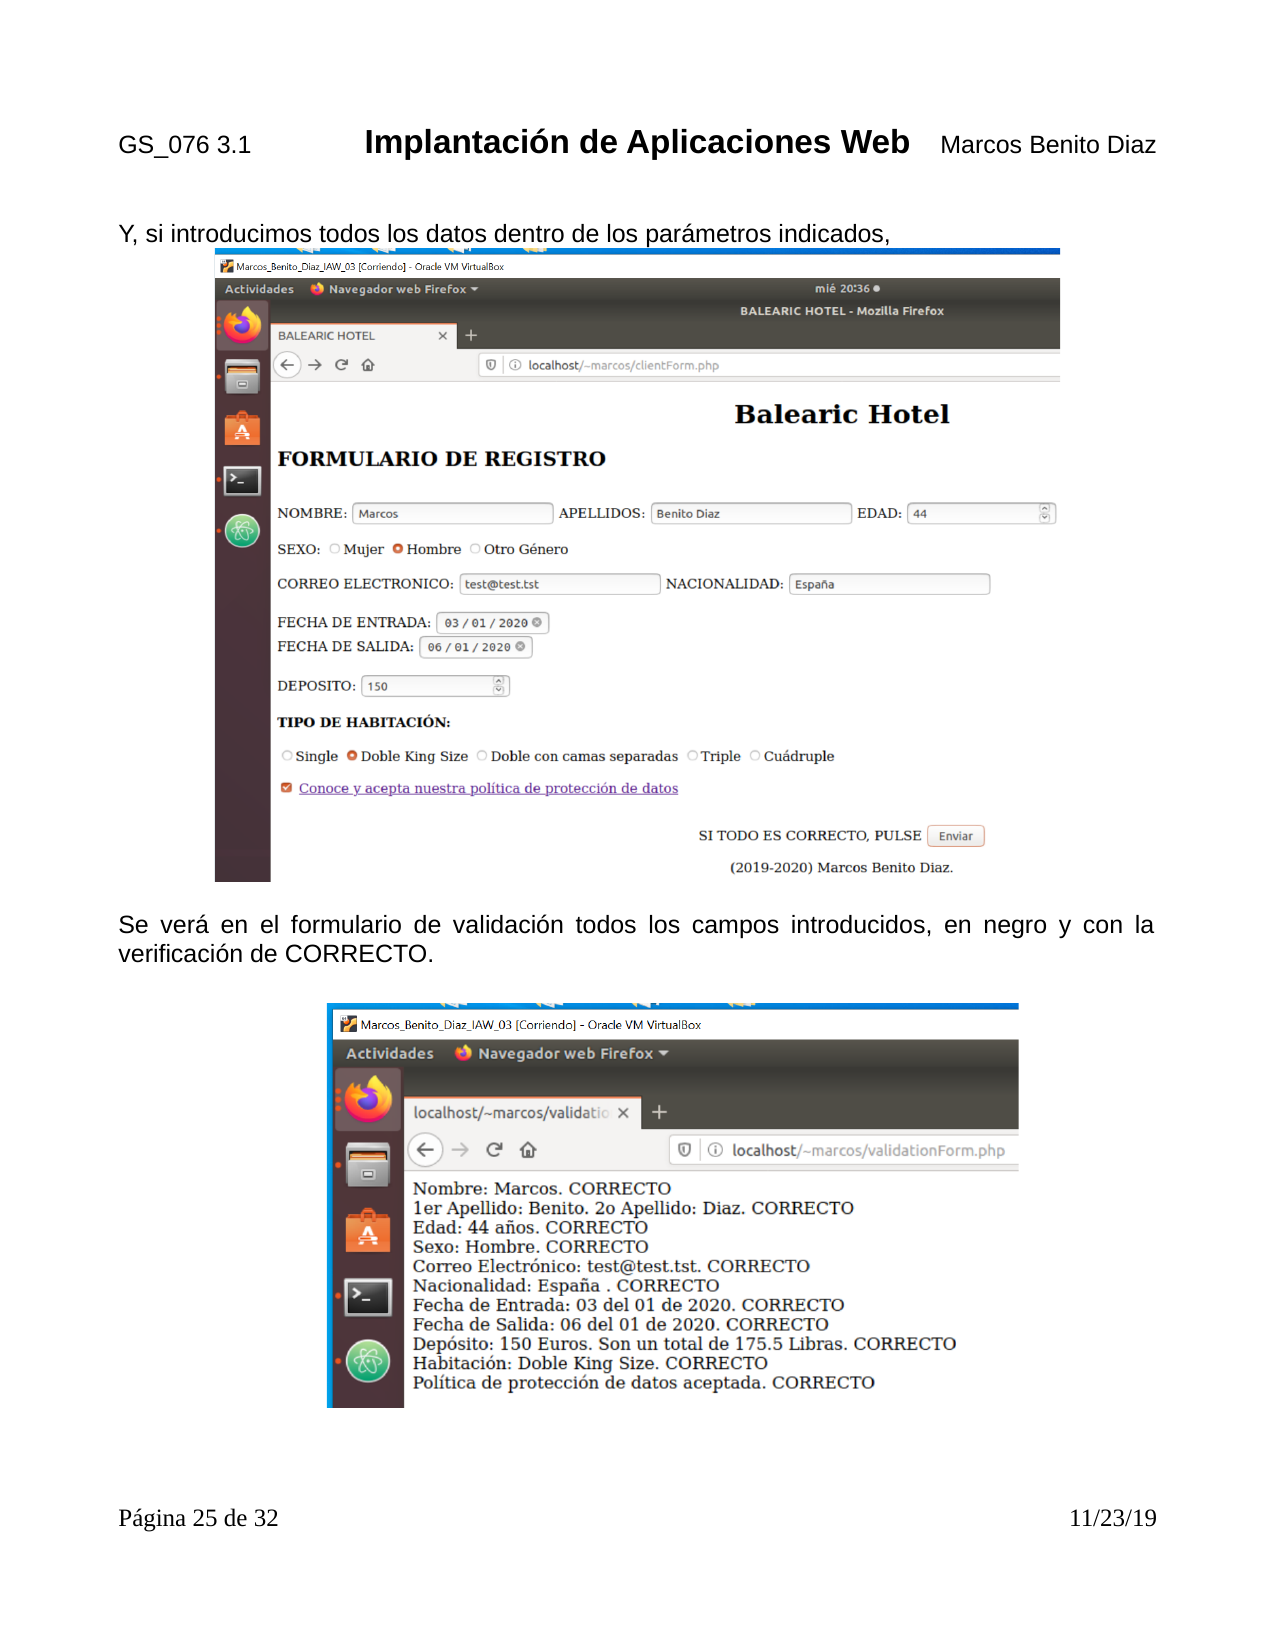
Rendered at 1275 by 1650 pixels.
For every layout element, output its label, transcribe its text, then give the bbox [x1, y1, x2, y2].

picture [214, 248, 1061, 882]
text Se verá en el formulario de validación todos los campos introducidos, en negro y con la verificación de CORRECTO. [118, 911, 1157, 968]
picture [326, 1003, 1019, 1408]
text Y, si introducimos todos los datos dentro de los parámetros indicados, [118, 219, 1157, 248]
